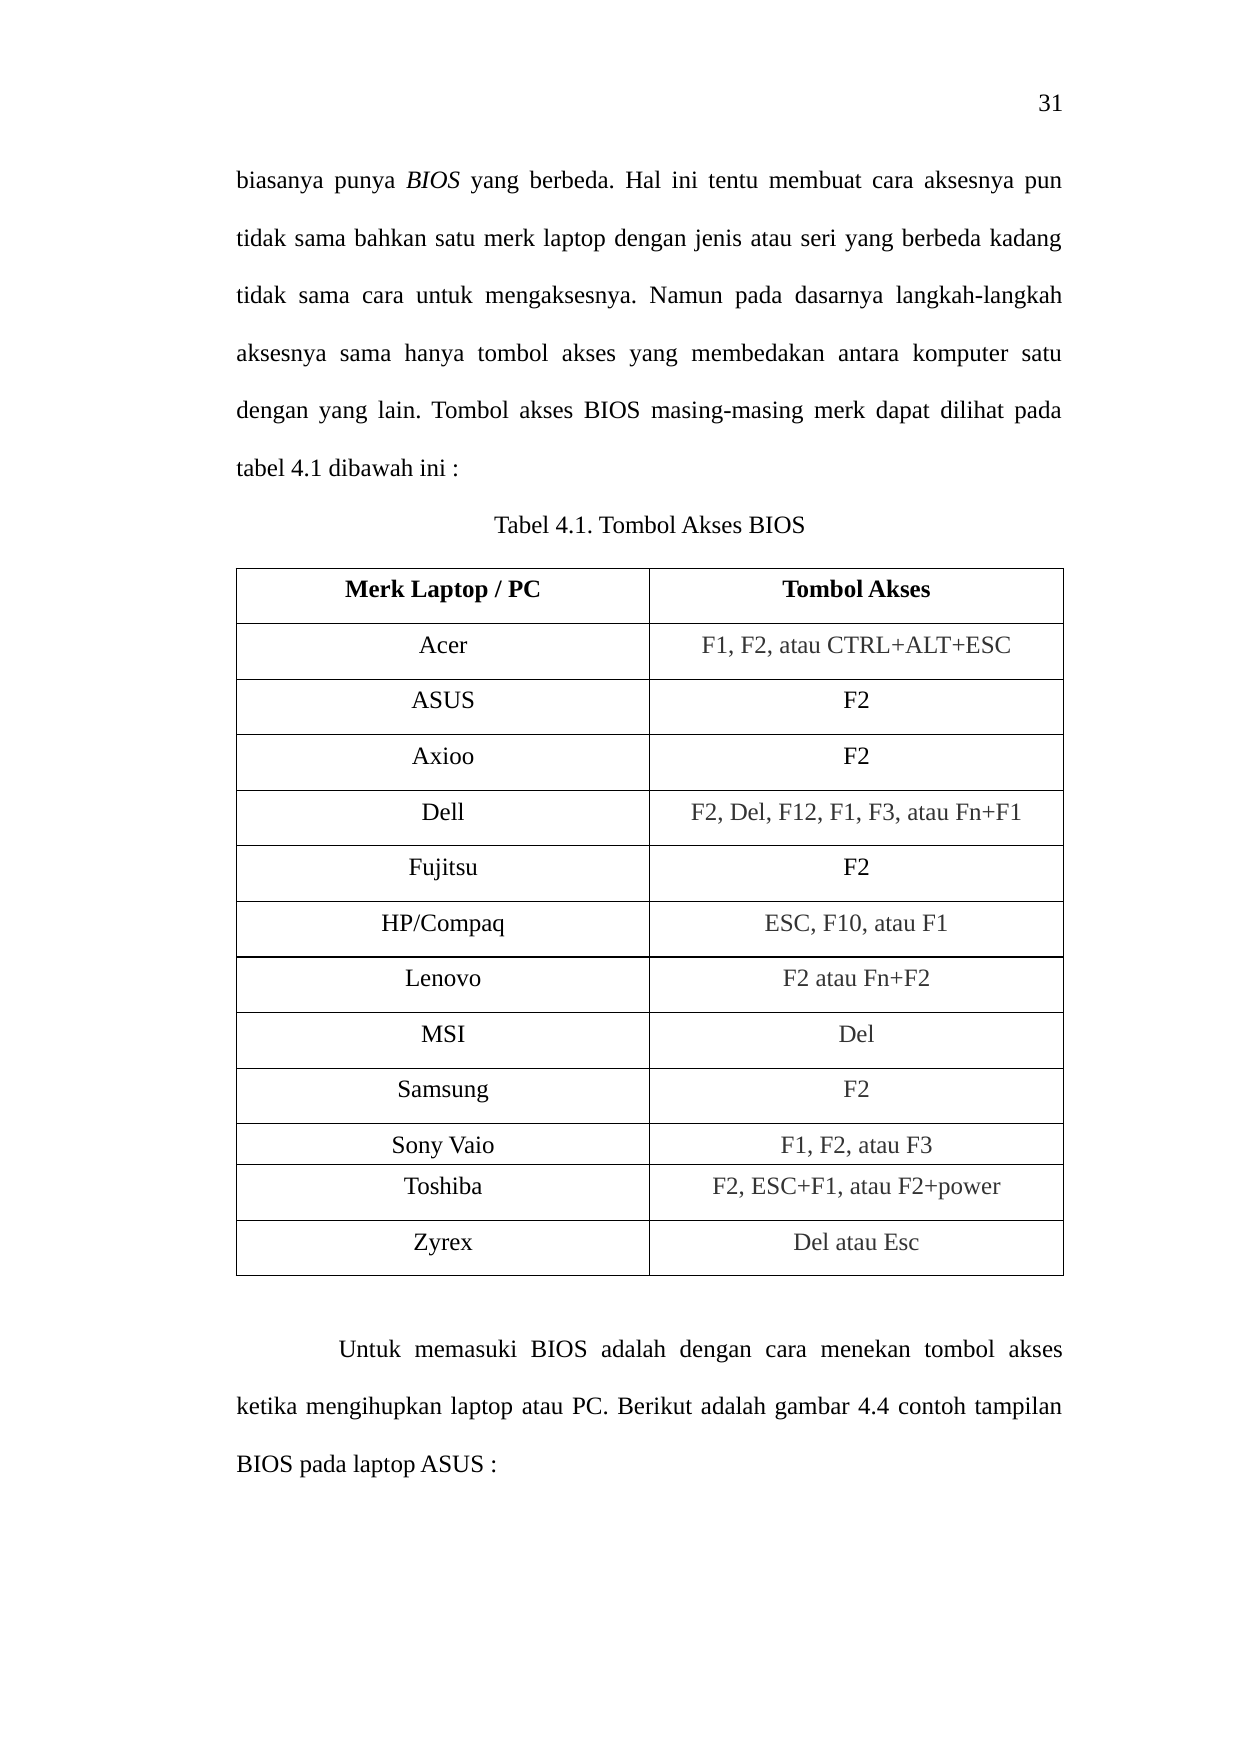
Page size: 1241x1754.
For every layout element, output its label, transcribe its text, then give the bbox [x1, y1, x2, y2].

table_cell Samsung [237, 1069, 649, 1123]
table_cell F2 [650, 680, 1063, 734]
table_cell F2 atau Fn+F2 [650, 958, 1063, 1012]
table_cell Del atau Esc [650, 1221, 1063, 1275]
table_cell Dell [237, 791, 649, 845]
table_cell Axioo [237, 735, 649, 790]
table_cell F2 [650, 846, 1063, 901]
table_cell Toshiba [237, 1165, 649, 1220]
table_cell HP/Compaq [237, 902, 649, 956]
text Untuk memasuki BIOS adalah dengan cara menekan tombol akses ketika mengihupkan laptop atau PC. Berikut adalah gambar 4.4 contoh tampilan BIOS pada laptop ASUS : [236, 1334, 1063, 1478]
table_cell ESC, F10, atau F1 [650, 902, 1063, 956]
text Tabel 4.1. Tombol Akses BIOS [236, 510, 1063, 539]
table_cell F1, F2, atau CTRL+ALT+ESC [650, 624, 1063, 679]
table_header Merk Laptop / PC [237, 569, 649, 623]
table_cell Sony Vaio [237, 1124, 649, 1164]
table_cell Zyrex [237, 1221, 649, 1275]
table_cell Fujitsu [237, 846, 649, 901]
table_header Tombol Akses [650, 569, 1063, 623]
table_cell F1, F2, atau F3 [650, 1124, 1063, 1164]
table_cell F2, ESC+F1, atau F2+power [650, 1165, 1063, 1220]
table_cell MSI [237, 1013, 649, 1067]
table_cell ASUS [237, 680, 649, 734]
table_cell Acer [237, 624, 649, 679]
table_cell Lenovo [237, 958, 649, 1012]
table_cell F2, Del, F12, F1, F3, atau Fn+F1 [650, 791, 1063, 845]
table_cell F2 [650, 735, 1063, 790]
text biasanya punya BIOS yang berbeda. Hal ini tentu membuat cara aksesnya pun tidak sama bahkan satu merk laptop dengan jenis atau seri yang berbeda kadang tidak sama cara untuk mengaksesnya. Namun pada dasarnya langkah-langkah aksesnya sama hanya tombol akses yang membedakan antara komputer satu dengan yang lain. Tombol akses BIOS masing-masing merk dapat dilihat pada tabel 4.1 dibawah ini : [236, 165, 1063, 482]
table_cell F2 [650, 1069, 1063, 1123]
table_cell Del [650, 1013, 1063, 1067]
